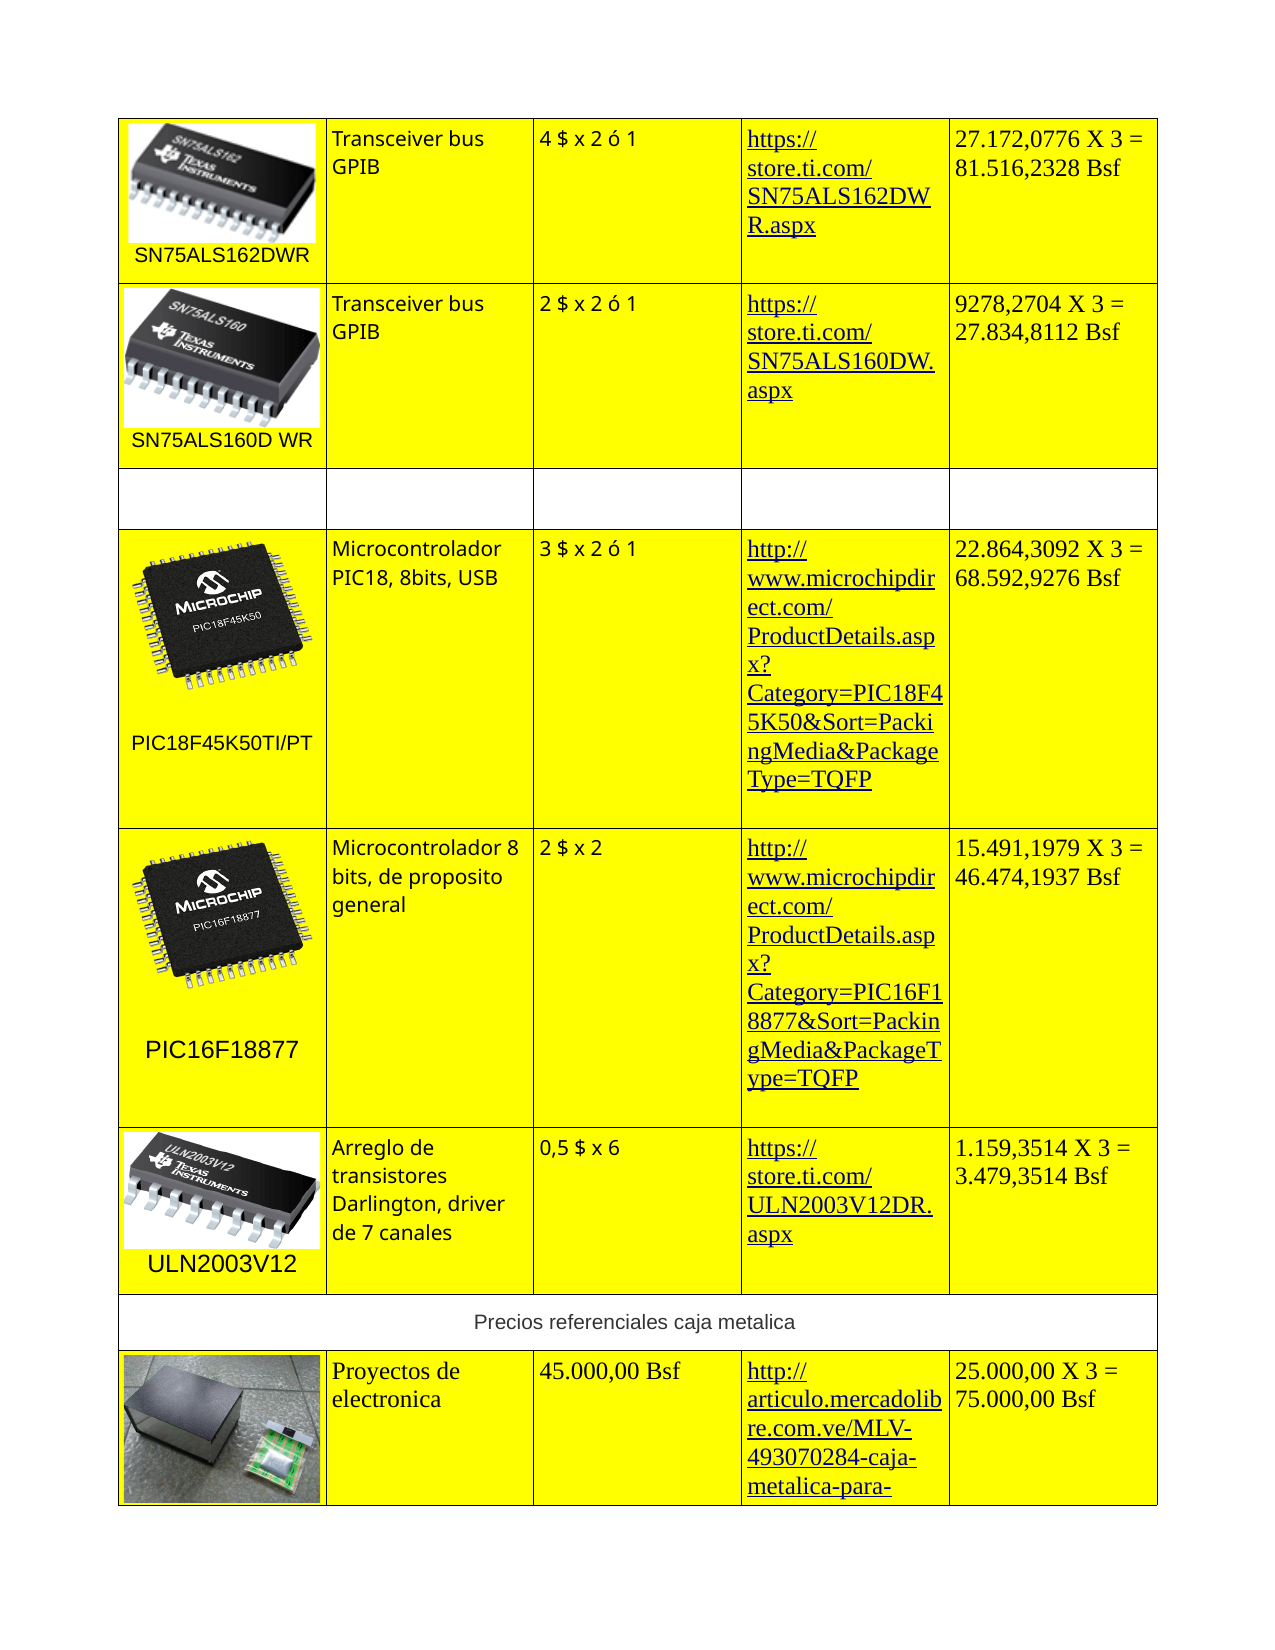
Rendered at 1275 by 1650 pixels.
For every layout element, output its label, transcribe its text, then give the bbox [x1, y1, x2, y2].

table_cell [119, 530, 326, 534]
table_cell 25.000,00 X 3 = 75.000,00 Bsf [950, 1351, 1157, 1505]
table_cell [950, 469, 1157, 529]
table_cell https://store.ti.com/SN75ALS160DW.aspx [742, 284, 949, 467]
table_cell [534, 469, 741, 529]
table_cell 27.172,0776 X 3 = 81.516,2328 Bsf [950, 119, 1157, 283]
table_cell https://store.ti.com/SN75ALS162DWR.aspx [742, 119, 949, 283]
table_cell [742, 469, 949, 529]
picture [123, 1132, 320, 1249]
picture [123, 1355, 320, 1503]
table_cell Transceiver bus GPIB [327, 284, 533, 467]
table_cell Arreglo de transistores Darlington, driver de 7 canales [327, 1128, 533, 1293]
table_cell 3 $ x 2 ó 1 [534, 530, 741, 828]
table_cell [119, 1351, 326, 1505]
table_cell 9278,2704 X 3 = 27.834,8112 Bsf [950, 284, 1157, 467]
table_cell http://articulo.mercadolibre.com.ve/MLV-493070284-caja-metalica-para- [742, 1351, 949, 1505]
table_cell 2 $ x 2 ó 1 [534, 284, 741, 467]
picture [123, 534, 320, 697]
table_cell 15.491,1979 X 3 = 46.474,1937 Bsf [950, 829, 1157, 1127]
table_cell Microcontrolador 8 bits, de proposito general [327, 829, 533, 1127]
table_cell SN75ALS160D WR [119, 428, 326, 467]
picture [128, 123, 316, 243]
table_cell SN75ALS162DWR [119, 119, 326, 283]
table_cell PIC16F18877 [119, 834, 326, 1127]
table_cell Proyectos de electronica [327, 1351, 533, 1505]
table_cell Transceiver bus GPIB [327, 119, 533, 283]
table_cell https://store.ti.com/ULN2003V12DR.aspx [742, 1128, 949, 1293]
table_cell 45.000,00 Bsf [534, 1351, 741, 1505]
table_cell 0,5 $ x 6 [534, 1128, 741, 1293]
picture [123, 288, 320, 428]
table_cell Precios referenciales caja metalica [119, 1295, 1157, 1350]
table_cell ULN2003V12 [119, 1128, 326, 1293]
table_cell PIC18F45K50TI/PT [119, 535, 326, 828]
table_cell [327, 469, 533, 529]
table_cell http://www.microchipdirect.com/ProductDetails.aspx?Category=PIC18F45K50&Sort=PackingMedia&PackageType=TQFP [742, 530, 949, 828]
table_cell http://www.microchipdirect.com/ProductDetails.aspx?Category=PIC16F18877&Sort=PackingMedia&PackageType=TQFP [742, 829, 949, 1127]
table_cell Microcontrolador PIC18, 8bits, USB [327, 530, 533, 828]
table_cell 1.159,3514 X 3 = 3.479,3514 Bsf [950, 1128, 1157, 1293]
table_cell [119, 284, 326, 427]
table_cell [119, 829, 326, 833]
table_cell [119, 469, 326, 529]
table_cell 4 $ x 2 ó 1 [534, 119, 741, 283]
table_cell 2 $ x 2 [534, 829, 741, 1127]
picture [123, 833, 320, 996]
table_cell 22.864,3092 X 3 = 68.592,9276 Bsf [950, 530, 1157, 828]
